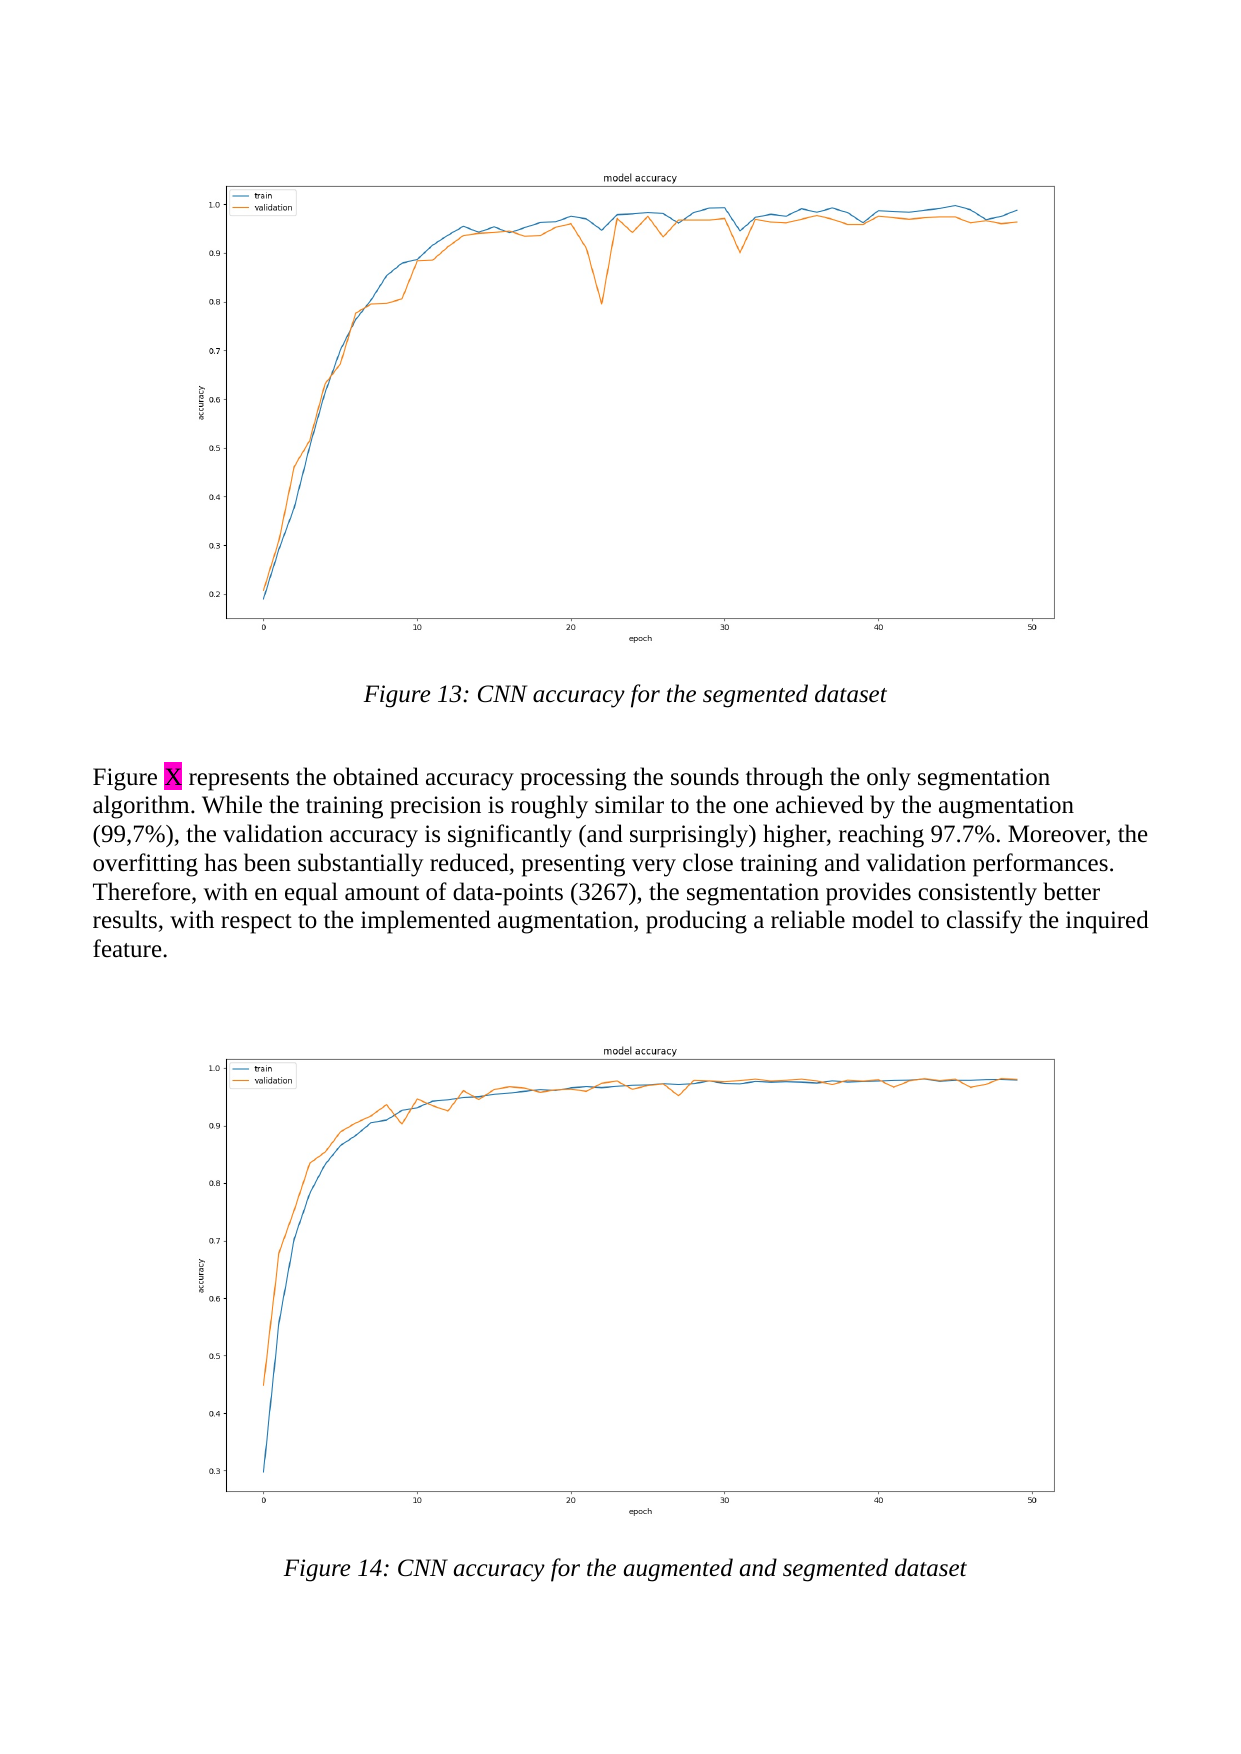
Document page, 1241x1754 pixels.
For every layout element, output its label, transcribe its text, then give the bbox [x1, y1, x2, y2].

text Figure X represents the obtained accuracy processing the sounds through the only segmentation algorithm. While the training precision is roughly similar to the one achieved by the augmentation (99,7%), the validation accuracy is significantly (and surprisingly) higher, reaching 97.7%. Moreover, the overfitting has been substantially reduced, presenting very close training and validation performances. Therefore, with en equal amount of data-points (3267), the segmentation provides consistently better results, with respect to the implemented augmentation, producing a reliable model to classify the inquired feature. [92, 762, 1160, 963]
text Figure 13: CNN accuracy for the segmented dataset [92, 680, 1160, 708]
picture [92, 118, 1161, 680]
picture [92, 991, 1161, 1553]
text Figure 14: CNN accuracy for the augmented and segmented dataset [92, 1553, 1160, 1582]
